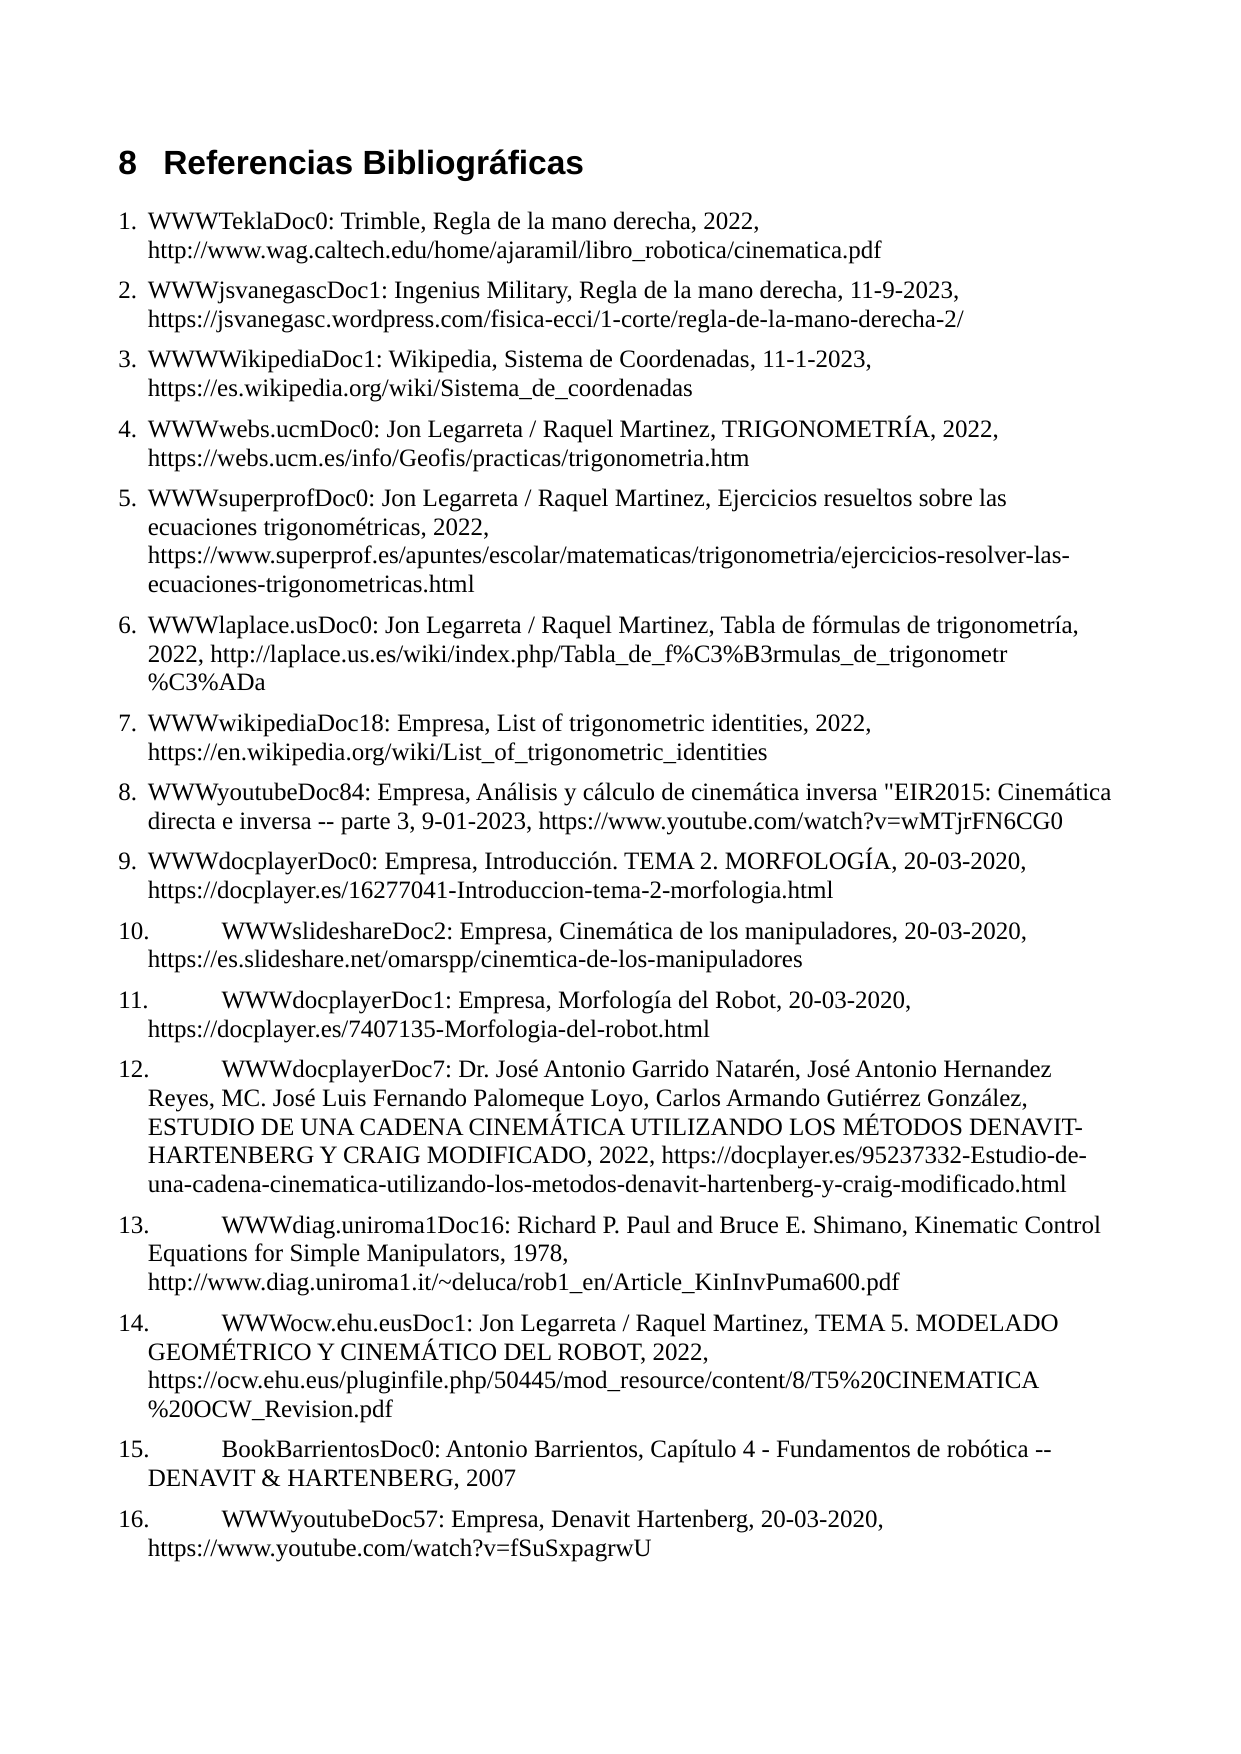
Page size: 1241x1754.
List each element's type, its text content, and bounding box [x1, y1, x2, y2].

list WWWWikipediaDoc1: Wikipedia, Sistema de Coordenadas, 11-1-2023, https://es.wikipedia.org/wiki/Sistema_de_coordenadas [118, 344, 1122, 402]
subtitle Referencias Bibliográficas [118, 143, 1122, 182]
list WWWyoutubeDoc84: Empresa, Análisis y cálculo de cinemática inversa "EIR2015: Cinemática directa e inversa -- parte 3, 9-01-2023, https://www.youtube.com/watch?v=wMTjrFN6CG0 [118, 777, 1122, 835]
list WWWwebs.ucmDoc0: Jon Legarreta / Raquel Martinez, TRIGONOMETRÍA, 2022, https://webs.ucm.es/info/Geofis/practicas/trigonometria.htm [118, 414, 1122, 471]
list WWWdocplayerDoc0: Empresa, Introducción. TEMA 2. MORFOLOGÍA, 20-03-2020, https://docplayer.es/16277041-Introduccion-tema-2-morfologia.html [118, 846, 1122, 904]
list WWWsuperprofDoc0: Jon Legarreta / Raquel Martinez, Ejercicios resueltos sobre las ecuaciones trigonométricas, 2022, https://www.superprof.es/apuntes/escolar/matematicas/trigonometria/ejercicios-resolver-las-ecuaciones-trigonometricas.html [118, 483, 1122, 598]
list WWWyoutubeDoc57: Empresa, Denavit Hartenberg, 20-03-2020, https://www.youtube.com/watch?v=fSuSxpagrwU [118, 1504, 1122, 1561]
list WWWlaplace.usDoc0: Jon Legarreta / Raquel Martinez, Tabla de fórmulas de trigonometría, 2022, http://laplace.us.es/wiki/index.php/Tabla_de_f%C3%B3rmulas_de_trigonometr%C3%ADa [118, 610, 1122, 696]
list BookBarrientosDoc0: Antonio Barrientos, Capítulo 4 - Fundamentos de robótica -- DENAVIT & HARTENBERG, 2007 [118, 1434, 1122, 1492]
list WWWdiag.uniroma1Doc16: Richard P. Paul and Bruce E. Shimano, Kinematic Control Equations for Simple Manipulators, 1978, http://www.diag.uniroma1.it/~deluca/rob1_en/Article_KinInvPuma600.pdf [118, 1210, 1122, 1296]
list WWWTeklaDoc0: Trimble, Regla de la mano derecha, 2022, http://www.wag.caltech.edu/home/ajaramil/libro_robotica/cinematica.pdf [118, 206, 1122, 263]
list WWWjsvanegascDoc1: Ingenius Military, Regla de la mano derecha, 11-9-2023, https://jsvanegasc.wordpress.com/fisica-ecci/1-corte/regla-de-la-mano-derecha-2/ [118, 275, 1122, 333]
list WWWdocplayerDoc1: Empresa, Morfología del Robot, 20-03-2020, https://docplayer.es/7407135-Morfologia-del-robot.html [118, 985, 1122, 1042]
list WWWwikipediaDoc18: Empresa, List of trigonometric identities, 2022, https://en.wikipedia.org/wiki/List_of_trigonometric_identities [118, 708, 1122, 765]
list WWWdocplayerDoc7: Dr. José Antonio Garrido Natarén, José Antonio Hernandez Reyes, MC. José Luis Fernando Palomeque Loyo, Carlos Armando Gutiérrez González, ESTUDIO DE UNA CADENA CINEMÁTICA UTILIZANDO LOS MÉTODOS DENAVIT-HARTENBERG Y CRAIG MODIFICADO, 2022, https://docplayer.es/95237332-Estudio-de-una-cadena-cinematica-utilizando-los-metodos-denavit-hartenberg-y-craig-modificado.html [118, 1054, 1122, 1198]
list WWWslideshareDoc2: Empresa, Cinemática de los manipuladores, 20-03-2020, https://es.slideshare.net/omarspp/cinemtica-de-los-manipuladores [118, 916, 1122, 973]
list WWWocw.ehu.eusDoc1: Jon Legarreta / Raquel Martinez, TEMA 5. MODELADO GEOMÉTRICO Y CINEMÁTICO DEL ROBOT, 2022, https://ocw.ehu.eus/pluginfile.php/50445/mod_resource/content/8/T5%20CINEMATICA%20OCW_Revision.pdf [118, 1308, 1122, 1423]
